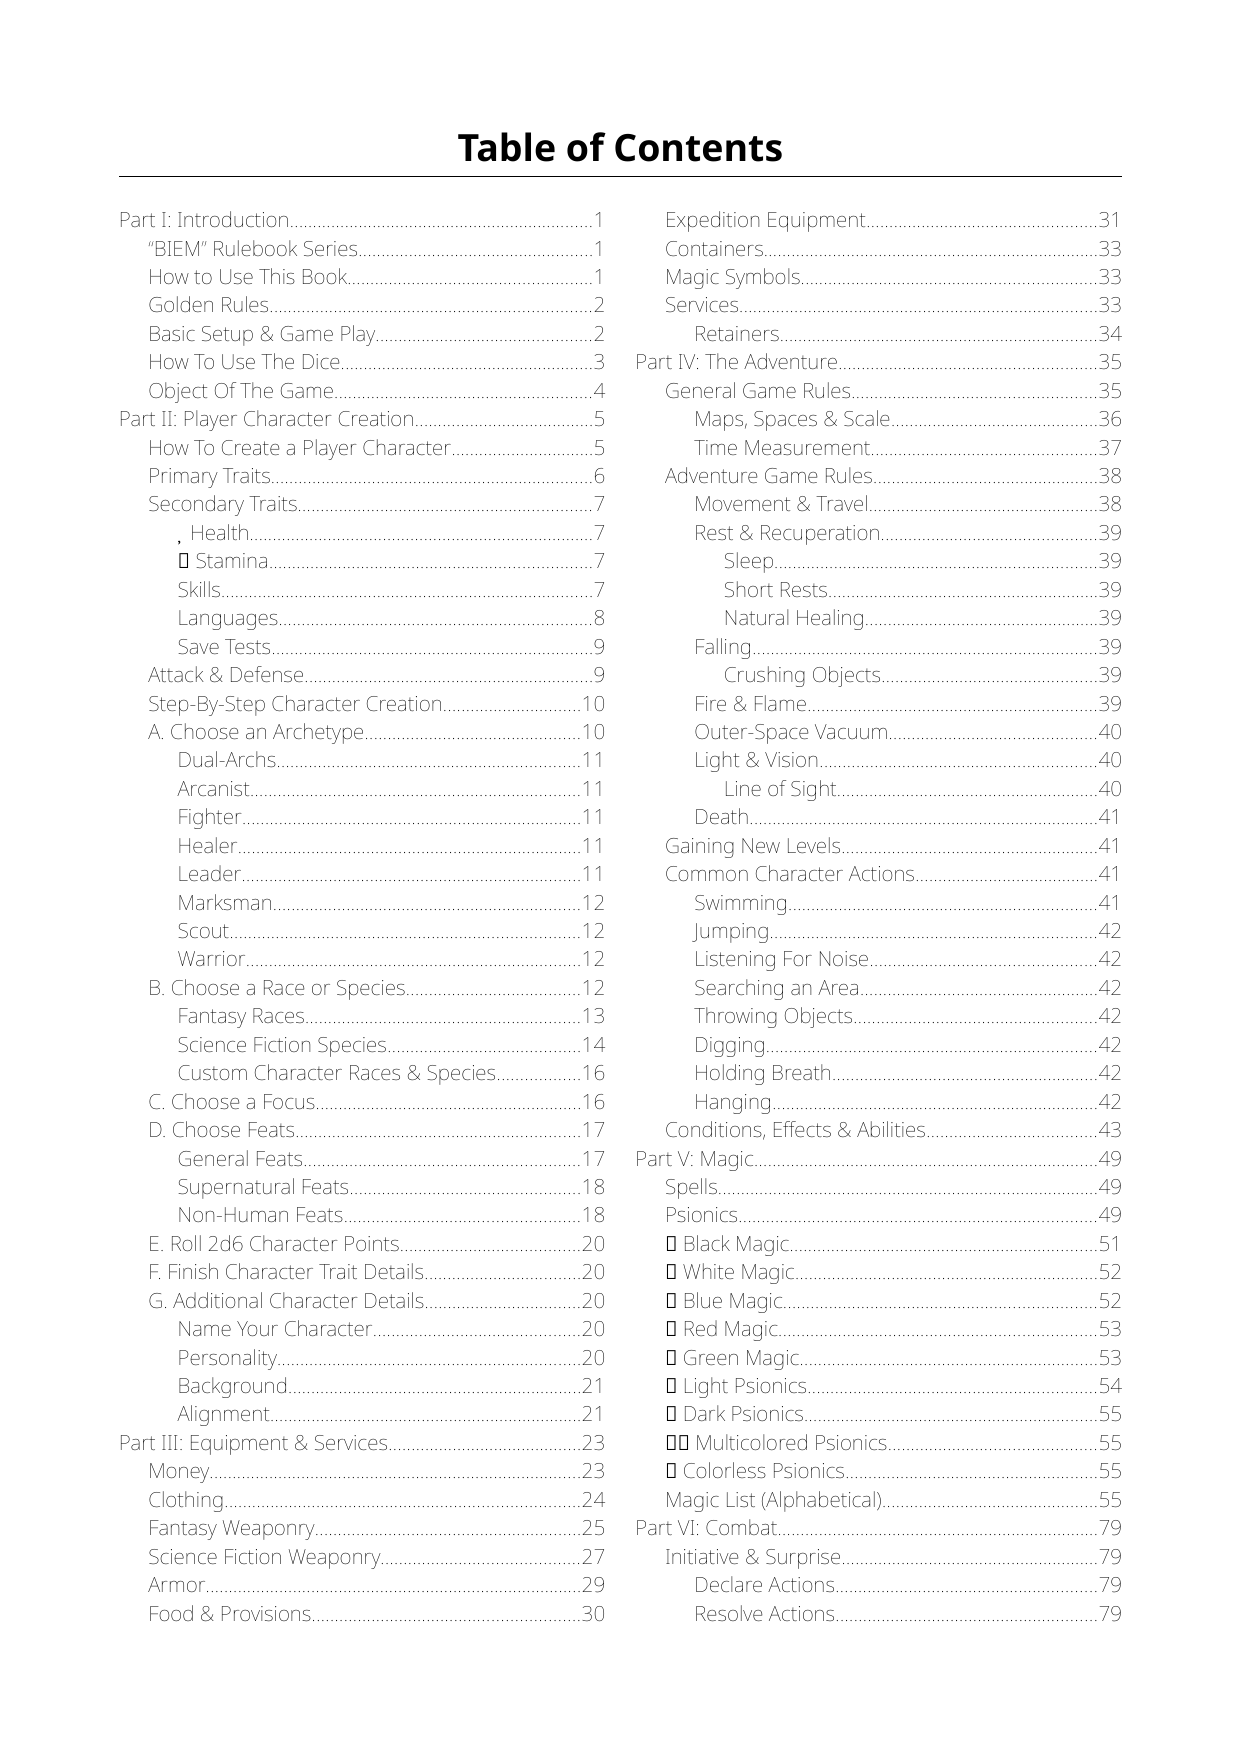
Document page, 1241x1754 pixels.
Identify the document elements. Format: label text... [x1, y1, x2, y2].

text Fantasy Races 13 [177, 1001, 605, 1030]
text  Health 7 [177, 518, 605, 546]
text Sleep 39 [724, 546, 1122, 575]
text Clothing 24 [148, 1485, 605, 1513]
text Part VI: Combat 79 [635, 1513, 1122, 1542]
text Warrior 12 [177, 944, 605, 973]
text Short Rests 39 [724, 575, 1122, 603]
text  Blue Magic 52 [665, 1286, 1122, 1314]
text Save Tests 9 [177, 632, 605, 660]
text Part IV: The Adventure 35 [635, 347, 1122, 376]
text Maps, Spaces & Scale 36 [694, 404, 1122, 433]
text Searching an Area 42 [694, 973, 1122, 1001]
text Common Character Actions 41 [665, 859, 1122, 888]
text Death 41 [694, 802, 1122, 831]
text D. Choose Feats 17 [148, 1115, 605, 1144]
text Time Measurement 37 [694, 433, 1122, 461]
text Fire & Flame 39 [694, 689, 1122, 717]
text Throwing Objects 42 [694, 1001, 1122, 1030]
text Marksman 12 [177, 888, 605, 916]
text Object Of The Game 4 [148, 376, 605, 404]
text Part V: Magic 49 [635, 1144, 1122, 1172]
text Falling 39 [694, 632, 1122, 660]
text Money 23 [148, 1456, 605, 1485]
text Healer 11 [177, 831, 605, 859]
text Jumping 42 [694, 916, 1122, 944]
text General Game Rules 35 [665, 376, 1122, 404]
text Attack & Defense 9 [148, 660, 605, 689]
text Retainers 34 [694, 319, 1122, 347]
text Science Fiction Species 14 [177, 1030, 605, 1058]
text Psionics 49 [665, 1201, 1122, 1229]
text Background 21 [177, 1371, 605, 1399]
text  Green Magic 53 [665, 1343, 1122, 1371]
text Alignment 21 [177, 1399, 605, 1428]
text Initiative & Surprise 79 [665, 1542, 1122, 1570]
text Conditions, Effects & Abilities 43 [665, 1115, 1122, 1144]
text Outer-Space Vacuum 40 [694, 717, 1122, 746]
text Non-Human Feats 18 [177, 1201, 605, 1229]
text Fantasy Weaponry 25 [148, 1513, 605, 1542]
text General Feats 17 [177, 1144, 605, 1172]
text Adventure Game Rules 38 [665, 461, 1122, 489]
text Secondary Traits 7 [148, 489, 605, 518]
text Custom Character Races & Species 16 [177, 1058, 605, 1087]
text Spells 49 [665, 1172, 1122, 1201]
text Armor 29 [148, 1570, 605, 1599]
text Containers 33 [665, 234, 1122, 262]
text Part I: Introduction 1 [118, 205, 605, 234]
text Crushing Objects 39 [724, 660, 1122, 689]
text G. Additional Character Details 20 [148, 1286, 605, 1314]
text Rest & Recuperation 39 [694, 518, 1122, 546]
text Resolve Actions 79 [694, 1599, 1122, 1627]
text Gaining New Levels 41 [665, 831, 1122, 859]
text Step-By-Step Character Creation 10 [148, 689, 605, 717]
text Food & Provisions 30 [148, 1599, 605, 1627]
text  Black Magic 51 [665, 1229, 1122, 1257]
text Part II: Player Character Creation 5 [118, 404, 605, 433]
text C. Choose a Focus 16 [148, 1087, 605, 1115]
text Supernatural Feats 18 [177, 1172, 605, 1201]
text Scout 12 [177, 916, 605, 944]
text Line of Sight 40 [724, 774, 1122, 802]
text How to Use This Book 1 [148, 262, 605, 291]
text  Multicolored Psionics 55 [665, 1428, 1122, 1456]
text  Colorless Psionics 55 [665, 1456, 1122, 1485]
text Natural Healing 39 [724, 603, 1122, 632]
text Movement & Travel 38 [694, 489, 1122, 518]
text Light & Vision 40 [694, 746, 1122, 774]
text Arcanist 11 [177, 774, 605, 802]
text Swimming 41 [694, 888, 1122, 916]
text Dual-Archs 11 [177, 746, 605, 774]
text Skills 7 [177, 575, 605, 603]
text A. Choose an Archetype 10 [148, 717, 605, 746]
text Basic Setup & Game Play 2 [148, 319, 605, 347]
text Magic Symbols 33 [665, 262, 1122, 291]
text “BIEM” Rulebook Series 1 [148, 234, 605, 262]
text  Light Psionics 54 [665, 1371, 1122, 1399]
text Declare Actions 79 [694, 1570, 1122, 1599]
text Languages 8 [177, 603, 605, 632]
text Personality 20 [177, 1343, 605, 1371]
text How To Create a Player Character 5 [148, 433, 605, 461]
text Services 33 [665, 291, 1122, 319]
text How To Use The Dice 3 [148, 347, 605, 376]
text Listening For Noise 42 [694, 944, 1122, 973]
text B. Choose a Race or Species 12 [148, 973, 605, 1001]
text Science Fiction Weaponry 27 [148, 1542, 605, 1570]
text Primary Traits 6 [148, 461, 605, 489]
text Part III: Equipment & Services 23 [118, 1428, 605, 1456]
text  Dark Psionics 55 [665, 1399, 1122, 1428]
text Magic List (Alphabetical) 55 [665, 1485, 1122, 1513]
text Holding Breath 42 [694, 1058, 1122, 1087]
text  Stamina 7 [177, 546, 605, 575]
text  Red Magic 53 [665, 1314, 1122, 1343]
text E. Roll 2d6 Character Points 20 [148, 1229, 605, 1257]
text Expedition Equipment 31 [665, 205, 1122, 234]
text Hanging 42 [694, 1087, 1122, 1115]
text Name Your Character 20 [177, 1314, 605, 1343]
text  White Magic 52 [665, 1257, 1122, 1286]
text Leader 11 [177, 859, 605, 888]
text F. Finish Character Trait Details 20 [148, 1257, 605, 1286]
text Fighter 11 [177, 802, 605, 831]
text Golden Rules 2 [148, 291, 605, 319]
text Digging 42 [694, 1030, 1122, 1058]
